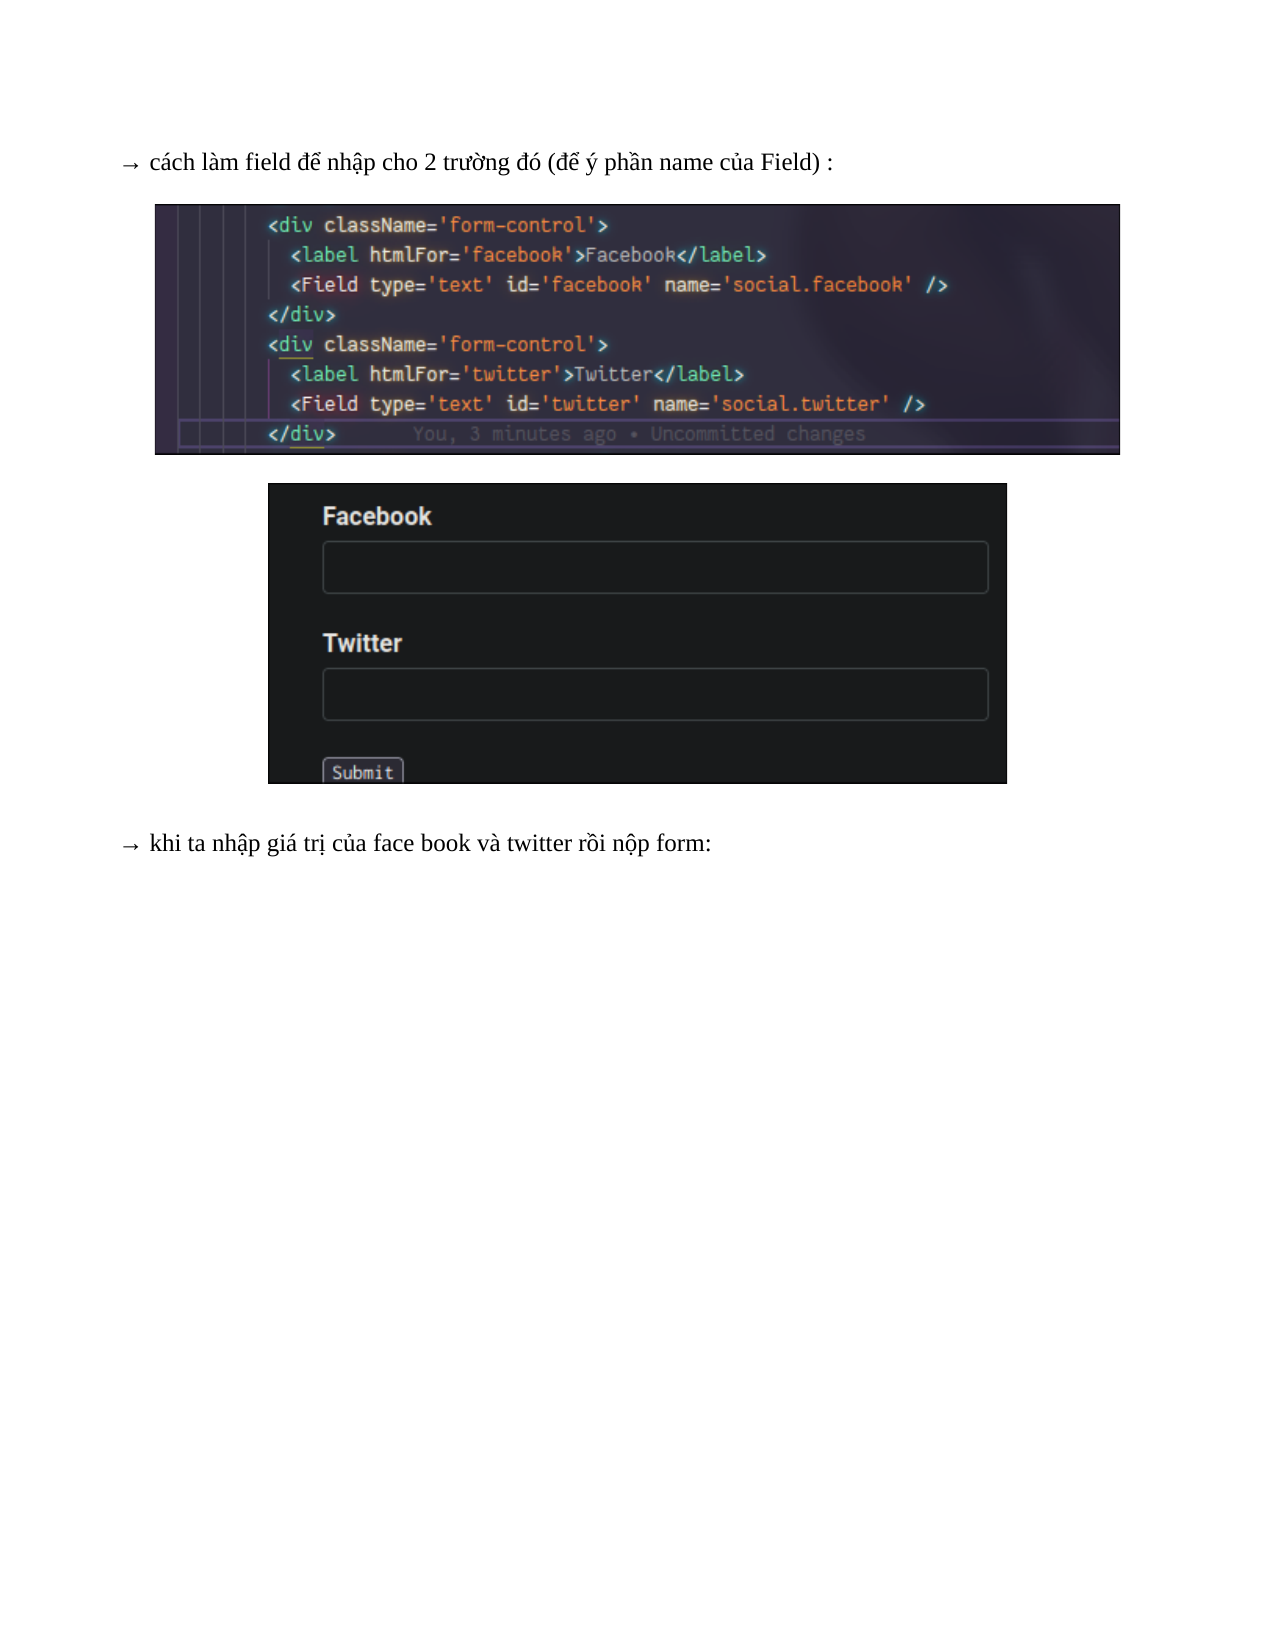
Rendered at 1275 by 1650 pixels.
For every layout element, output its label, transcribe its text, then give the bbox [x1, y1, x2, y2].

text → khi ta nhập giá trị của face book và twitter rồi nộp form: [118, 828, 1157, 857]
picture [268, 483, 1008, 784]
picture [154, 204, 1121, 455]
text → cách làm field để nhập cho 2 trường đó (để ý phần name của Field) : [118, 147, 1157, 176]
